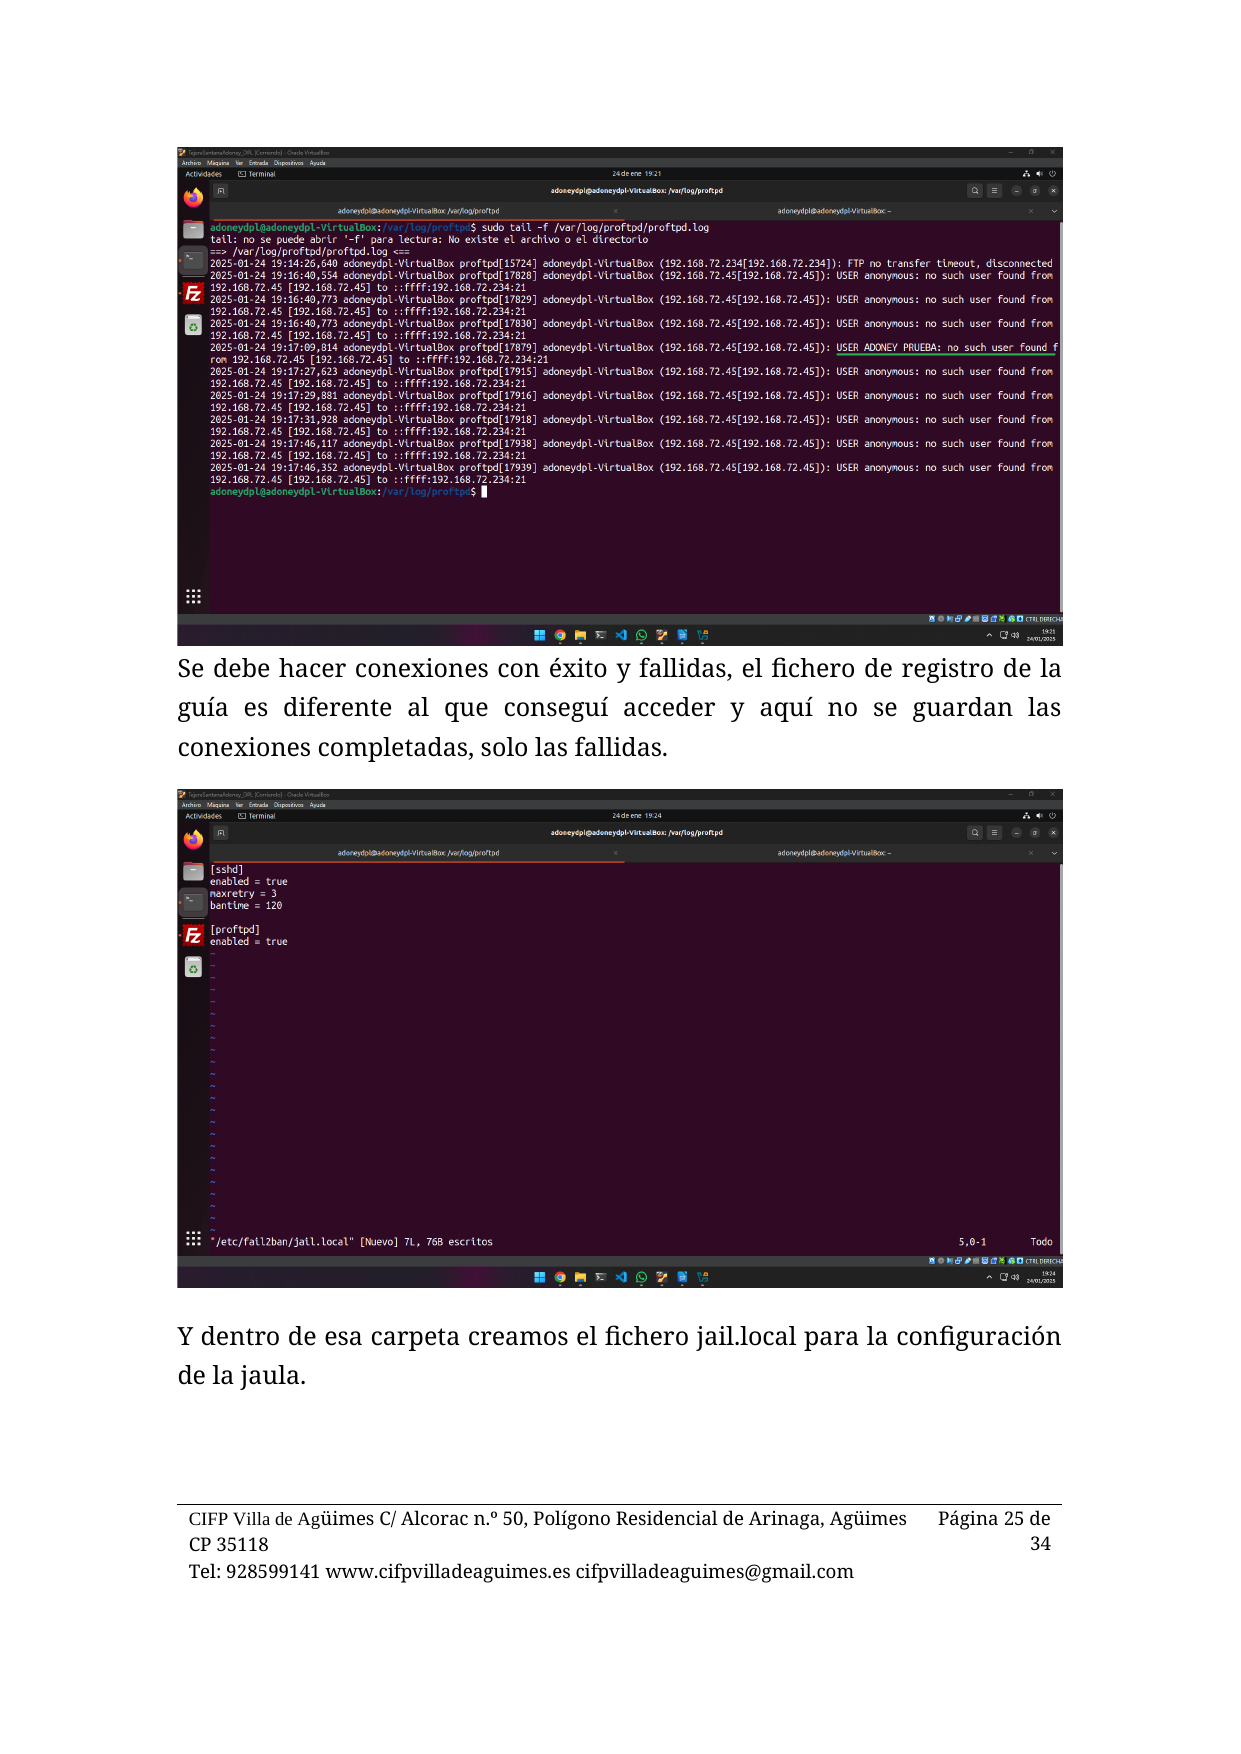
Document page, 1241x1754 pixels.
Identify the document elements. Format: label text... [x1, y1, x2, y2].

text Se debe hacer conexiones con éxito y fallidas, el fichero de registro de la guía es diferente al que conseguí acceder y aquí no se guardan las conexiones completadas, solo las fallidas. [177, 646, 1063, 763]
picture [177, 147, 1063, 646]
picture [177, 789, 1063, 1288]
text Y dentro de esa carpeta creamos el fichero jail.local para la configuración de la jaula. [177, 1288, 1063, 1392]
